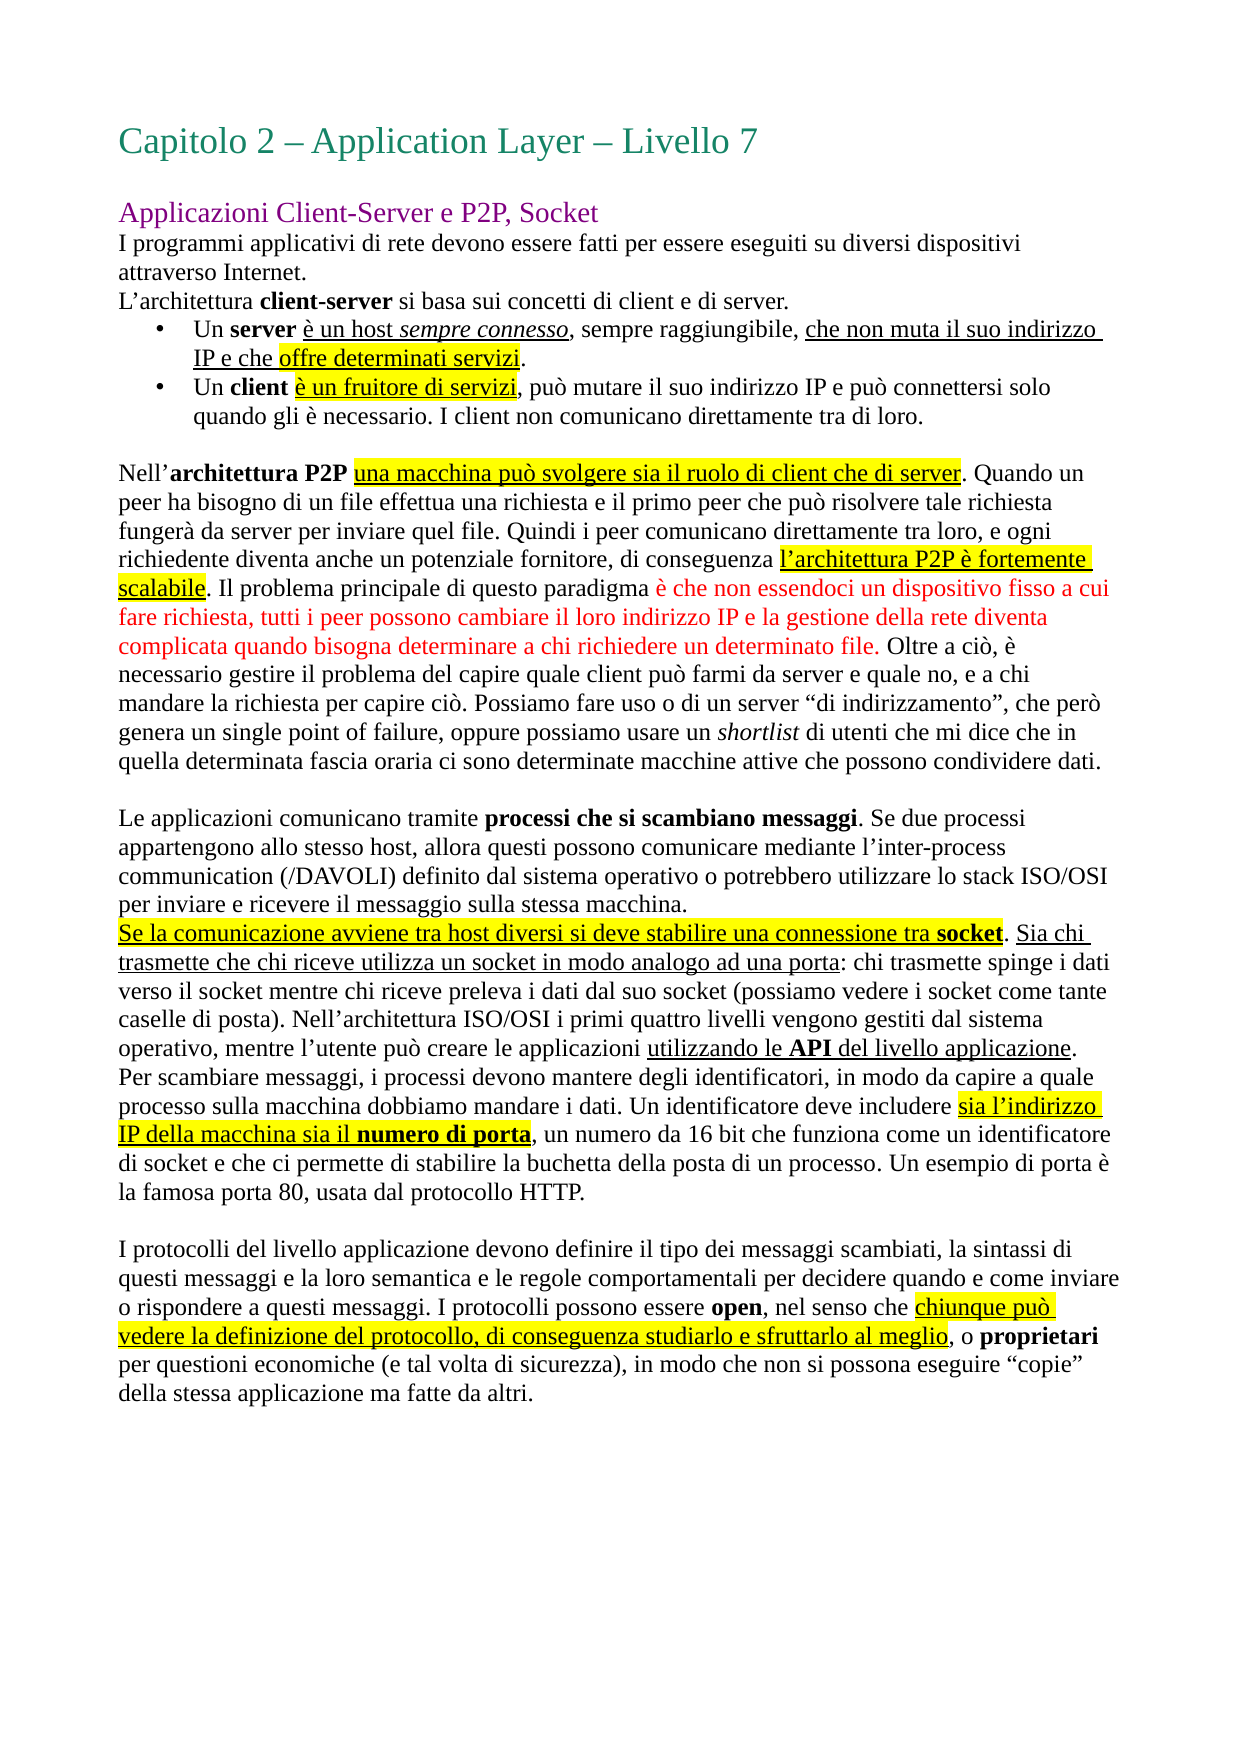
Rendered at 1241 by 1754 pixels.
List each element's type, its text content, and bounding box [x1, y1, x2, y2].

text Per scambiare messaggi, i processi devono mantere degli identificatori, in modo da capire a quale processo sulla macchina dobbiamo mandare i dati. Un identificatore deve includere sia l’indirizzo IP della macchina sia il numero di porta, un numero da 16 bit che funziona come un identificatore di socket e che ci permette di stabilire la buchetta della posta di un processo. Un esempio di porta è la famosa porta 80, usata dal protocollo HTTP. [118, 1062, 1122, 1206]
text I programmi applicativi di rete devono essere fatti per essere eseguiti su diversi dispositivi attraverso Internet. [118, 228, 1122, 286]
list Un client è un fruitore di servizi, può mutare il suo indirizzo IP e può connettersi solo quando gli è necessario. I client non comunicano direttamente tra di loro. [156, 372, 1122, 429]
text Capitolo 2 – Application Layer – Livello 7 [118, 118, 1122, 161]
text I protocolli del livello applicazione devono definire il tipo dei messaggi scambiati, la sintassi di questi messaggi e la loro semantica e le regole comportamentali per decidere quando e come inviare o rispondere a questi messaggi. I protocolli possono essere open, nel senso che chiunque può vedere la definizione del protocollo, di conseguenza studiarlo e sfruttarlo al meglio, o proprietari per questioni economiche (e tal volta di sicurezza), in modo che non si possona eseguire “copie” della stessa applicazione ma fatte da altri. [118, 1234, 1122, 1407]
text Se la comunicazione avviene tra host diversi si deve stabilire una connessione tra socket. Sia chi trasmette che chi riceve utilizza un socket in modo analogo ad una porta: chi trasmette spinge i dati verso il socket mentre chi riceve preleva i dati dal suo socket (possiamo vedere i socket come tante caselle di posta). Nell’architettura ISO/OSI i primi quattro livelli vengono gestiti dal sistema operativo, mentre l’utente può creare le applicazioni utilizzando le API del livello applicazione. [118, 918, 1122, 1062]
list Un server è un host sempre connesso, sempre raggiungibile, che non muta il suo indirizzo IP e che offre determinati servizi. [156, 314, 1122, 372]
text Nell’architettura P2P una macchina può svolgere sia il ruolo di client che di server. Quando un peer ha bisogno di un file effettua una richiesta e il primo peer che può risolvere tale richiesta fungerà da server per inviare quel file. Quindi i peer comunicano direttamente tra loro, e ogni richiedente diventa anche un potenziale fornitore, di conseguenza l’architettura P2P è fortemente scalabile. Il problema principale di questo paradigma è che non essendoci un dispositivo fisso a cui fare richiesta, tutti i peer possono cambiare il loro indirizzo IP e la gestione della rete diventa complicata quando bisogna determinare a chi richiedere un determinato file. Oltre a ciò, è necessario gestire il problema del capire quale client può farmi da server e quale no, e a chi mandare la richiesta per capire ciò. Possiamo fare uso o di un server “di indirizzamento”, che però genera un single point of failure, oppure possiamo usare un shortlist di utenti che mi dice che in quella determinata fascia oraria ci sono determinate macchine attive che possono condividere dati. [118, 458, 1122, 774]
text Le applicazioni comunicano tramite processi che si scambiano messaggi. Se due processi appartengono allo stesso host, allora questi possono comunicare mediante l’inter-process communication (/DAVOLI) definito dal sistema operativo o potrebbero utilizzare lo stack ISO/OSI per inviare e ricevere il messaggio sulla stessa macchina. [118, 803, 1122, 918]
text Applicazioni Client-Server e P2P, Socket [118, 195, 1122, 228]
text L’architettura client-server si basa sui concetti di client e di server. [118, 286, 1122, 314]
